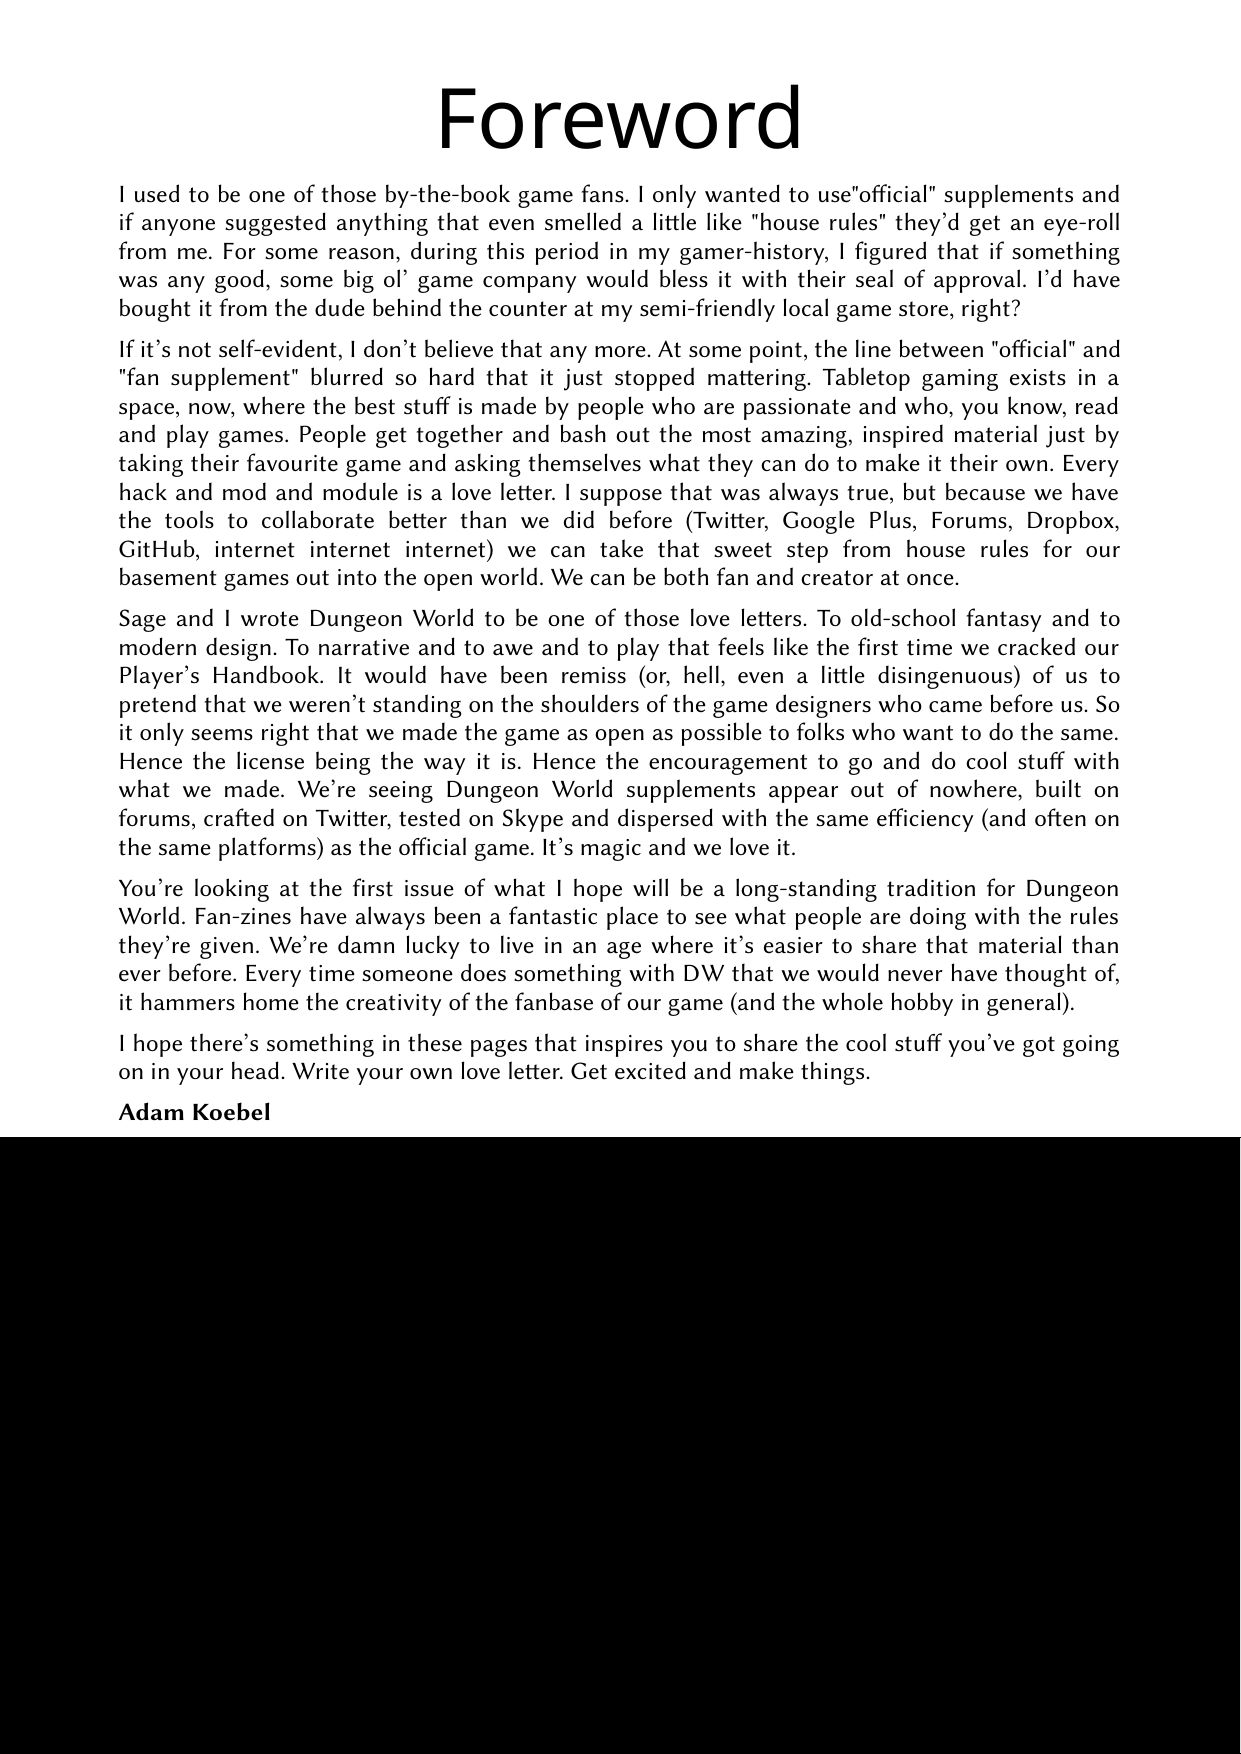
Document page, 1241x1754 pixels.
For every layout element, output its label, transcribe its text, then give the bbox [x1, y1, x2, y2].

subtitle Foreword [118, 59, 1122, 173]
text I used to be one of those by-the-book game fans. I only wanted to use"official" supplements and if anyone suggested anything that even smelled a little like "house rules" they’d get an eye-roll from me. For some reason, during this period in my gamer-history, I figured that if something was any good, some big ol’ game company would bless it with their seal of approval. I’d have bought it from the dude behind the counter at my semi-friendly local game store, right? [118, 180, 1122, 322]
text Sage and I wrote Dungeon World to be one of those love letters. To old-school fantasy and to modern design. To narrative and to awe and to play that feels like the first time we cracked our Player’s Handbook. It would have been remiss (or, hell, even a little disingenuous) of us to pretend that we weren’t standing on the shoulders of the game designers who came before us. So it only seems right that we made the game as open as possible to folks who want to do the same. Hence the license being the way it is. Hence the encouragement to go and do cool stuff with what we made. We’re seeing Dungeon World supplements appear out of nowhere, built on forums, crafted on Twitter, tested on Skype and dispersed with the same efficiency (and often on the same platforms) as the official game. It’s magic and we love it. [118, 604, 1122, 861]
text Adam Koebel [118, 1098, 1122, 1127]
text If it’s not self-evident, I don’t believe that any more. At some point, the line between "official" and "fan supplement" blurred so hard that it just stopped mattering. Tabletop gaming exists in a space, now, where the best stuff is made by people who are passionate and who, you know, read and play games. People get together and bash out the most amazing, inspired material just by taking their favourite game and asking themselves what they can do to make it their own. Every hack and mod and module is a love letter. I suppose that was always true, but because we have the tools to collaborate better than we did before (Twitter, Google Plus, Forums, Dropbox, GitHub, internet internet internet) we can take that sweet step from house rules for our basement games out into the open world. We can be both fan and creator at once. [118, 335, 1122, 592]
text I hope there’s something in these pages that inspires you to share the cool stuff you’ve got going on in your head. Write your own love letter. Get excited and make things. [118, 1029, 1122, 1086]
text You’re looking at the first issue of what I hope will be a long-standing tradition for Dungeon World. Fan-zines have always been a fantastic place to see what people are doing with the rules they’re given. We’re damn lucky to live in an age where it’s easier to share that material than ever before. Every time someone does something with DW that we would never have thought of, it hammers home the creativity of the fanbase of our game (and the whole hobby in general). [118, 874, 1122, 1016]
